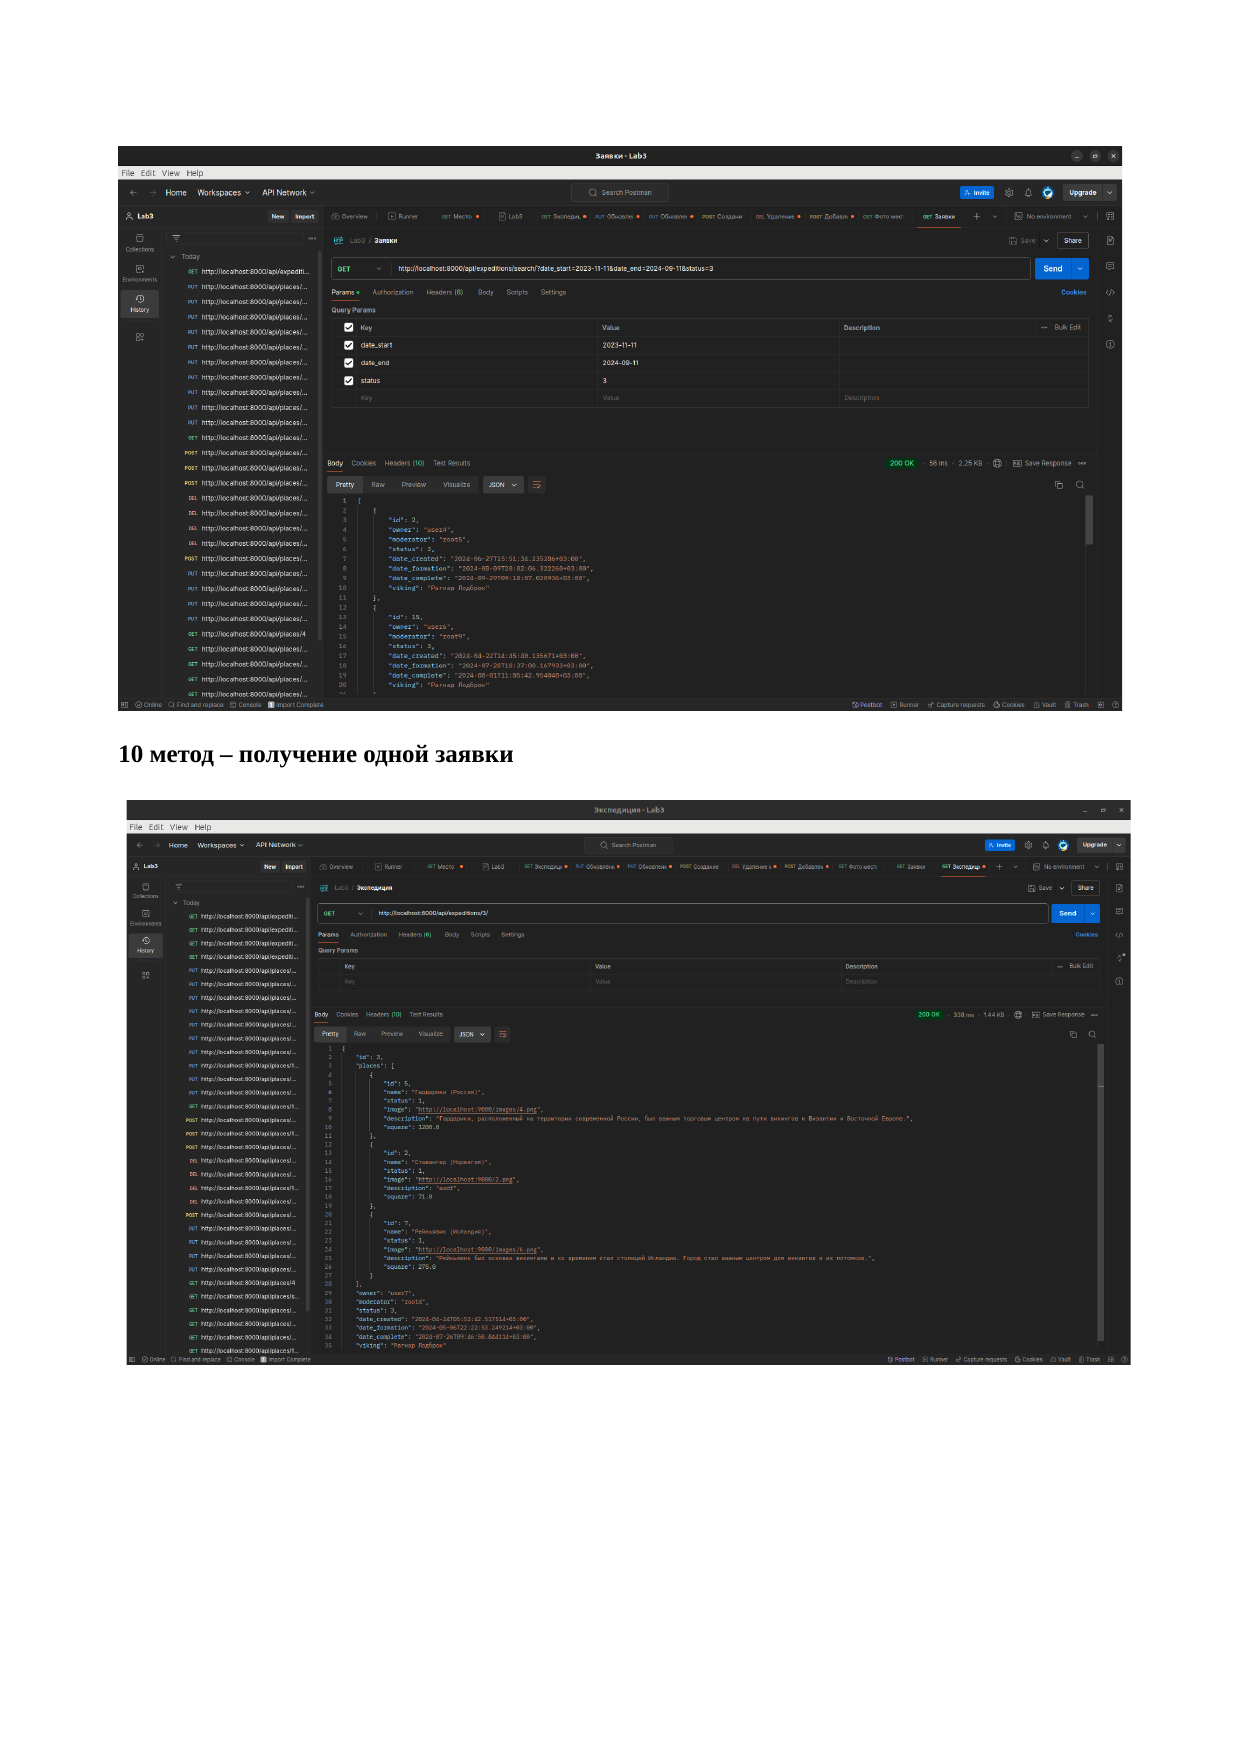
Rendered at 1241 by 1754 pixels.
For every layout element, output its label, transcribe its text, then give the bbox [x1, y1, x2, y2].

text 10 метод – получение одной заявки [118, 739, 1122, 797]
picture [118, 146, 1123, 711]
picture [126, 800, 1131, 1365]
